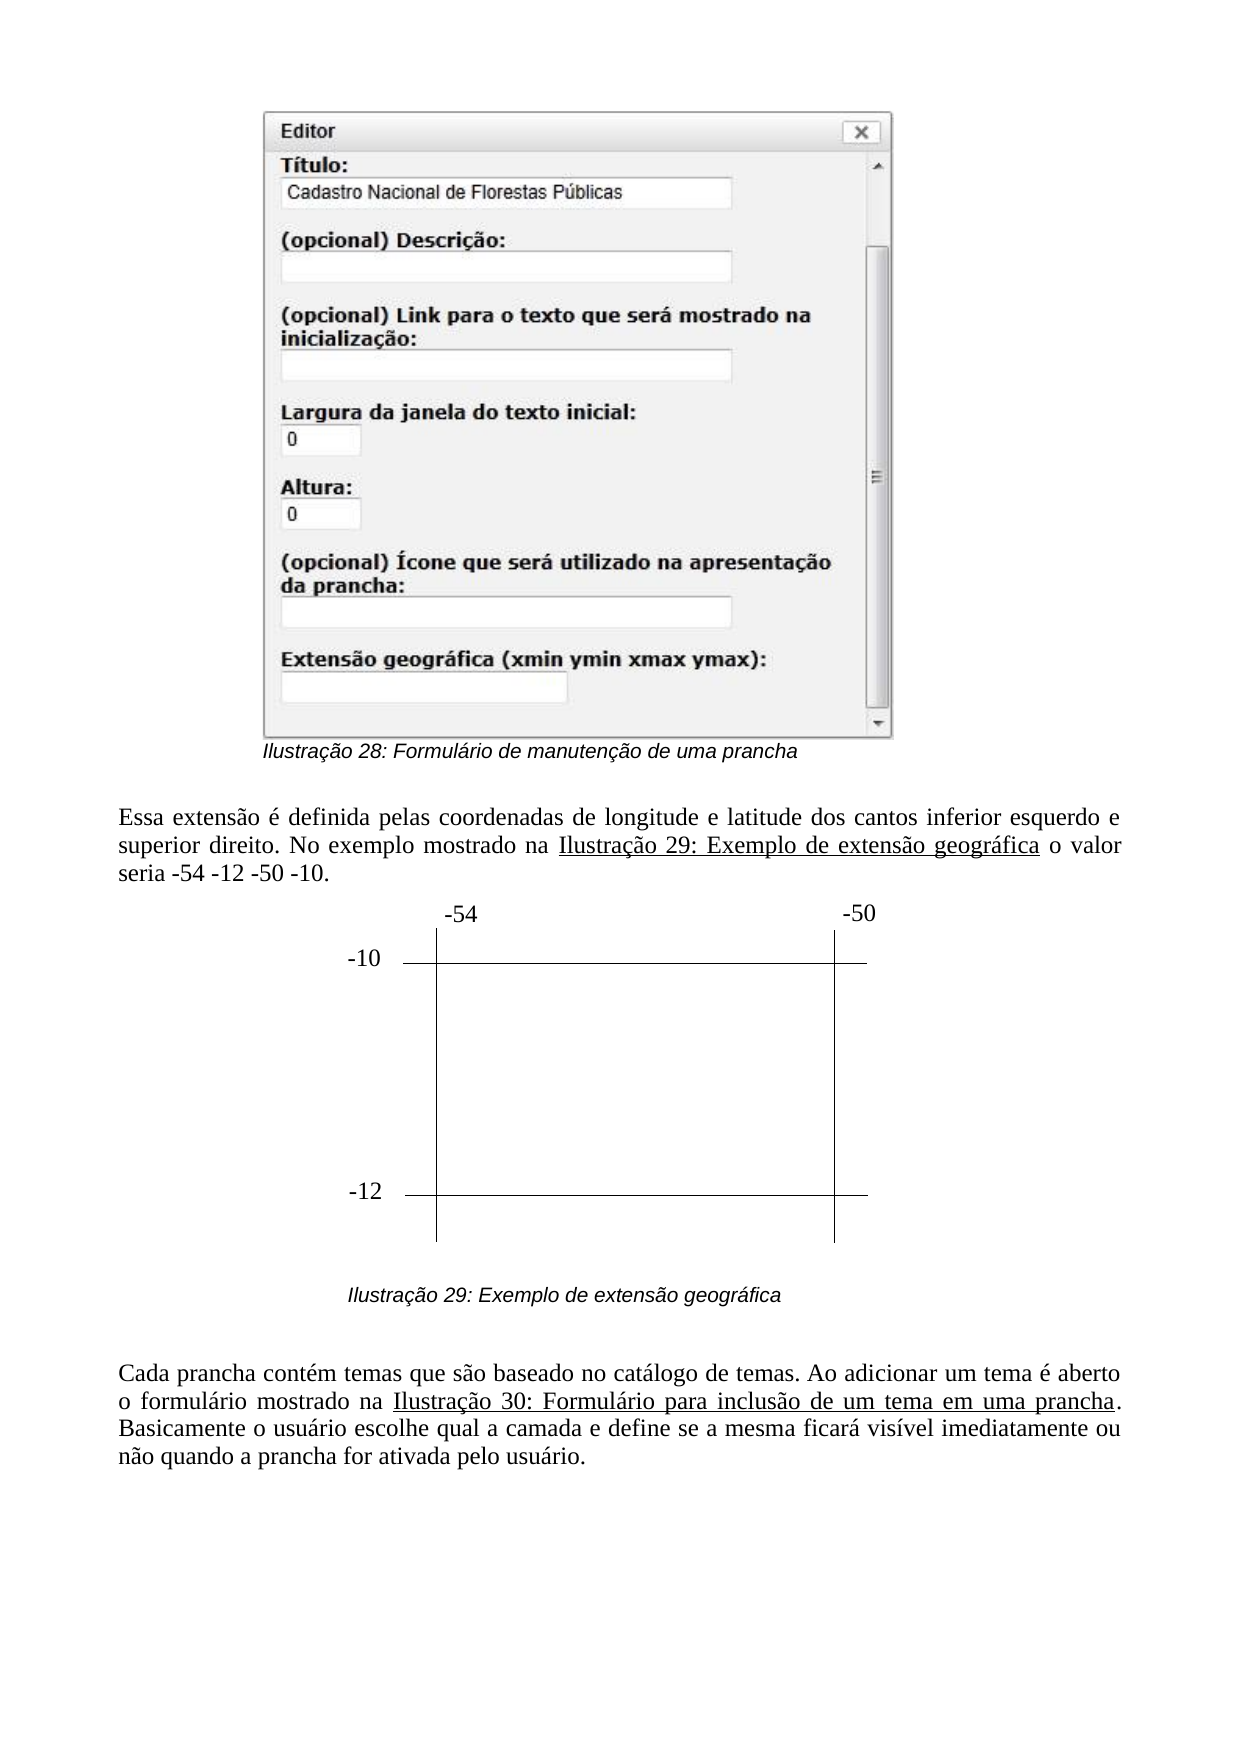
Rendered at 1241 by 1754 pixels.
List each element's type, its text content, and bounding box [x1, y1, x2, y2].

text Cada prancha contém temas que são baseado no catálogo de temas. Ao adicionar um tema é aberto o formulário mostrado na Ilustração 30: Formulário para inclusão de um tema em uma prancha. Basicamente o usuário escolhe qual a camada e define se a mesma ficará visível imediatamente ou não quando a prancha for ativada pelo usuário. [118, 1359, 1122, 1470]
picture [262, 110, 894, 740]
text Ilustração 29: Exemplo de extensão geográfica [347, 1283, 893, 1306]
text Ilustração 28: Formulário de manutenção de uma prancha [262, 740, 893, 763]
text Essa extensão é definida pelas coordenadas de longitude e latitude dos cantos inferior esquerdo e superior direito. No exemplo mostrado na Ilustração 29: Exemplo de extensão geográfica o valor seria -54 -12 -50 -10. [118, 803, 1122, 886]
